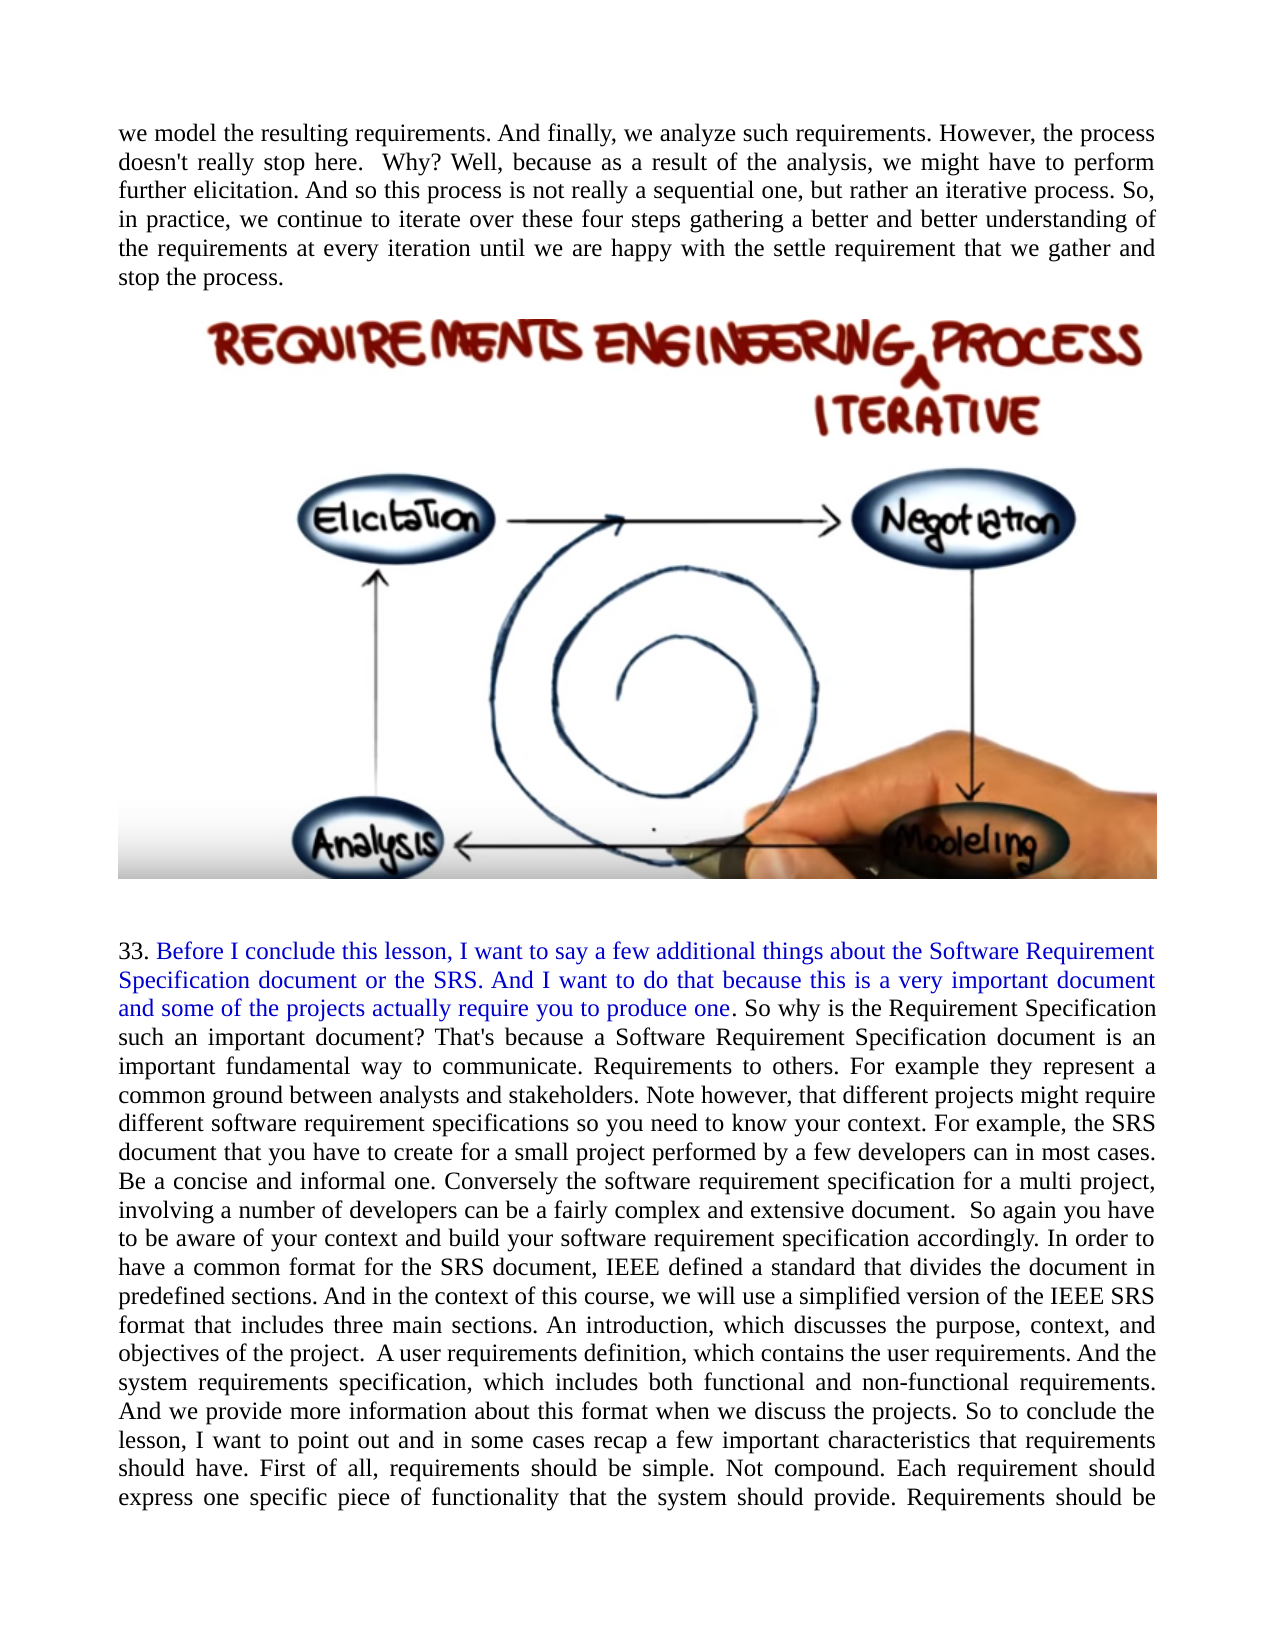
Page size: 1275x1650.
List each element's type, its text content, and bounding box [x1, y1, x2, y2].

text we model the resulting requirements. And finally, we analyze such requirements. However, the process doesn't really stop here. Why? Well, because as a result of the analysis, we might have to perform further elicitation. And so this process is not really a sequential one, but rather an iterative process. So, in practice, we continue to iterate over these four steps gathering a better and better understanding of the requirements at every iteration until we are happy with the settle requirement that we gather and stop the process. [118, 118, 1157, 291]
picture [118, 319, 1157, 879]
text 33. Before I conclude this lesson, I want to say a few additional things about the Software Requirement Specification document or the SRS. And I want to do that because this is a very important document and some of the projects actually require you to produce one. So why is the Requirement Specification such an important document? That's because a Software Requirement Specification document is an important fundamental way to communicate. Requirements to others. For example they represent a common ground between analysts and stakeholders. Note however, that different projects might require different software requirement specifications so you need to know your context. For example, the SRS document that you have to create for a small project performed by a few developers can in most cases. Be a concise and informal one. Conversely the software requirement specification for a multi project, involving a number of developers can be a fairly complex and extensive document. So again you have to be aware of your context and build your software requirement specification accordingly. In order to have a common format for the SRS document, IEEE defined a standard that divides the document in predefined sections. And in the context of this course, we will use a simplified version of the IEEE SRS format that includes three main sections. An introduction, which discusses the purpose, context, and objectives of the project. A user requirements definition, which contains the user requirements. And the system requirements specification, which includes both functional and non-functional requirements. And we provide more information about this format when we discuss the projects. So to conclude the lesson, I want to point out and in some cases recap a few important characteristics that requirements should have. First of all, requirements should be simple. Not compound. Each requirement should express one specific piece of functionality that the system should provide. Requirements should be [118, 936, 1157, 1511]
